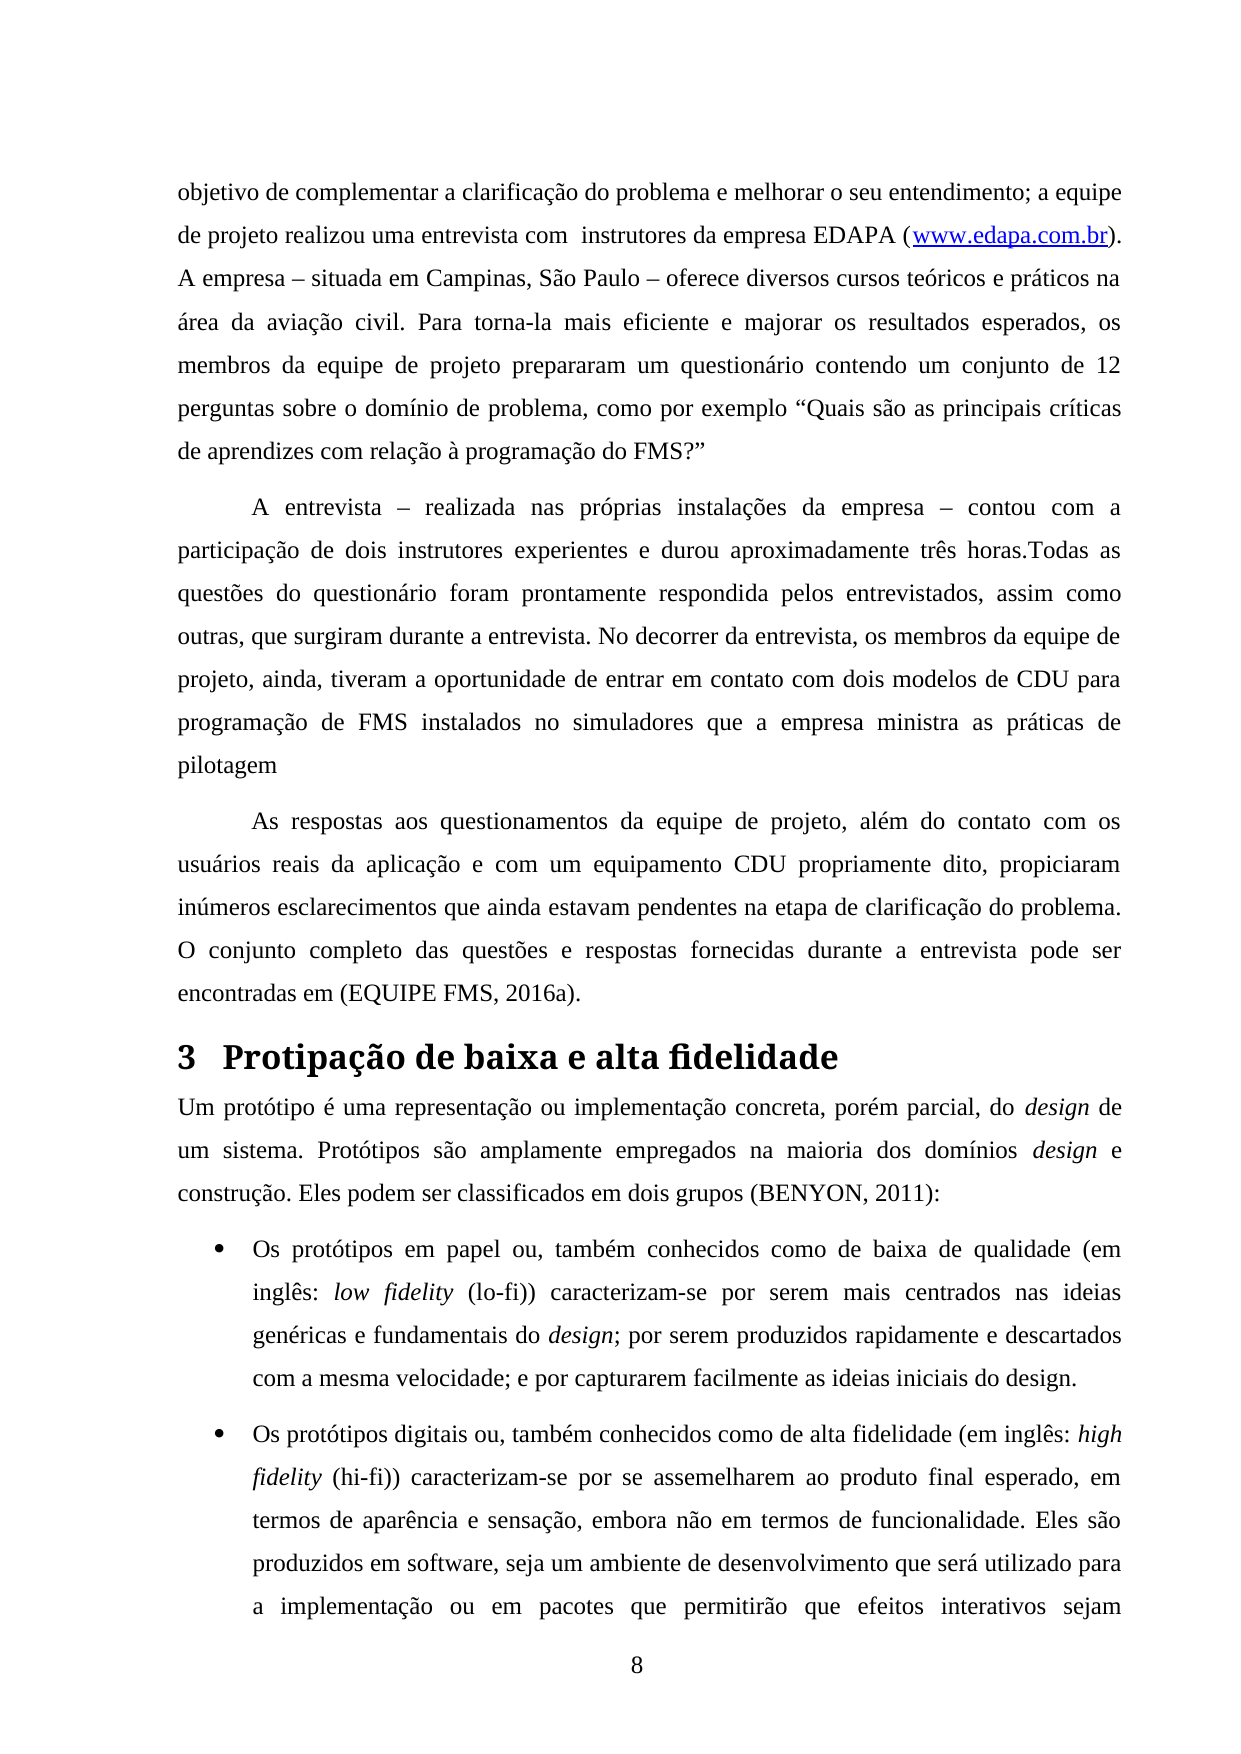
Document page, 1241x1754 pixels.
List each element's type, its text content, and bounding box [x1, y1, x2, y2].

text A entrevista – realizada nas próprias instalações da empresa – contou com a participação de dois instrutores experientes e durou aproximadamente três horas.Todas as questões do questionário foram prontamente respondida pelos entrevistados, assim como outras, que surgiram durante a entrevista. No decorrer da entrevista, os membros da equipe de projeto, ainda, tiveram a oportunidade de entrar em contato com dois modelos de CDU para programação de FMS instalados no simuladores que a empresa ministra as práticas de pilotagem [177, 492, 1122, 779]
subtitle Protipação de baixa e alta fidelidade [177, 1034, 1122, 1079]
text objetivo de complementar a clarificação do problema e melhorar o seu entendimento; a equipe de projeto realizou uma entrevista com instrutores da empresa EDAPA (www.edapa.com.br). A empresa – situada em Campinas, São Paulo – oferece diversos cursos teóricos e práticos na área da aviação civil. Para torna-la mais eficiente e majorar os resultados esperados, os membros da equipe de projeto prepararam um questionário contendo um conjunto de 12 perguntas sobre o domínio de problema, como por exemplo “Quais são as principais críticas de aprendizes com relação à programação do FMS?” [177, 177, 1122, 465]
list Os protótipos em papel ou, também conhecidos como de baixa de qualidade (em inglês: low fidelity (lo-fi)) caracterizam-se por serem mais centrados nas ideias genéricas e fundamentais do design; por serem produzidos rapidamente e descartados com a mesma velocidade; e por capturarem facilmente as ideias iniciais do design. [215, 1234, 1122, 1392]
text As respostas aos questionamentos da equipe de projeto, além do contato com os usuários reais da aplicação e com um equipamento CDU propriamente dito, propiciaram inúmeros esclarecimentos que ainda estavam pendentes na etapa de clarificação do problema. O conjunto completo das questões e respostas fornecidas durante a entrevista pode ser encontradas em (EQUIPE FMS, 2016a). [177, 806, 1122, 1007]
list Os protótipos digitais ou, também conhecidos como de alta fidelidade (em inglês: high fidelity (hi-fi)) caracterizam-se por se assemelharem ao produto final esperado, em termos de aparência e sensação, embora não em termos de funcionalidade. Eles são produzidos em software, seja um ambiente de desenvolvimento que será utilizado para a implementação ou em pacotes que permitirão que efeitos interativos sejam [215, 1419, 1122, 1620]
text Um protótipo é uma representação ou implementação concreta, porém parcial, do design de um sistema. Protótipos são amplamente empregados na maioria dos domínios design e construção. Eles podem ser classificados em dois grupos (BENYON, 2011): [177, 1092, 1122, 1207]
